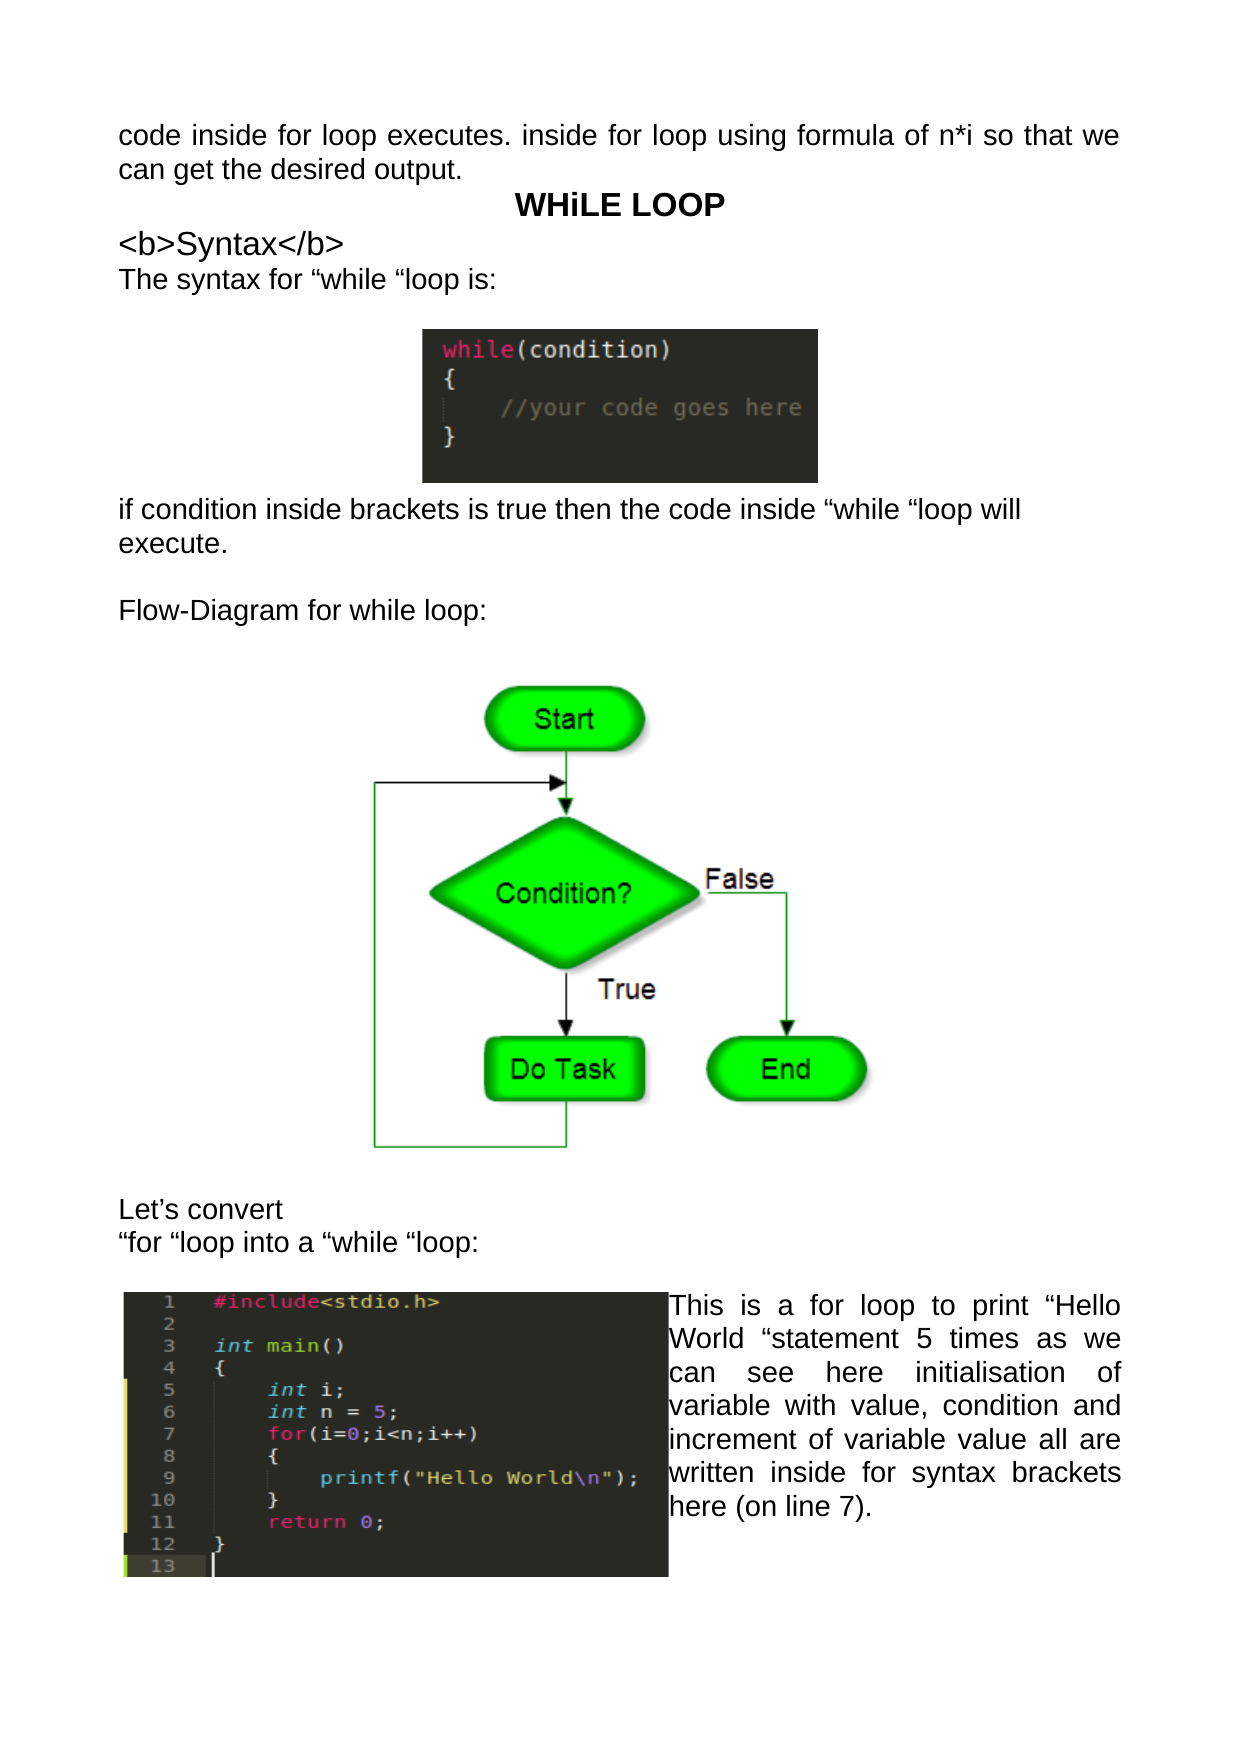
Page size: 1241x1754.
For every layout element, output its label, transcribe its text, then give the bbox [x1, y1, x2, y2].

text WHiLE LOOP [118, 185, 1122, 224]
text This is a for loop to print “Hello World “statement 5 times as we can see here initialisation of variable with value, condition and increment of variable value all are written inside for syntax brackets here (on line 7). [118, 1287, 1122, 1522]
text code inside for loop executes. inside for loop using formula of n*i so that we can get the desired output. [118, 118, 1122, 185]
text if condition inside brackets is true then the code inside “while “loop will execute. [118, 492, 1122, 559]
text <b>Syntax</b> [118, 224, 1122, 262]
text Flow-Diagram for while loop: [118, 593, 1122, 626]
text “for “loop into a “while “loop: [118, 1225, 1122, 1259]
text Let’s convert [118, 1192, 1122, 1225]
text The syntax for “while “loop is: [118, 262, 1122, 296]
